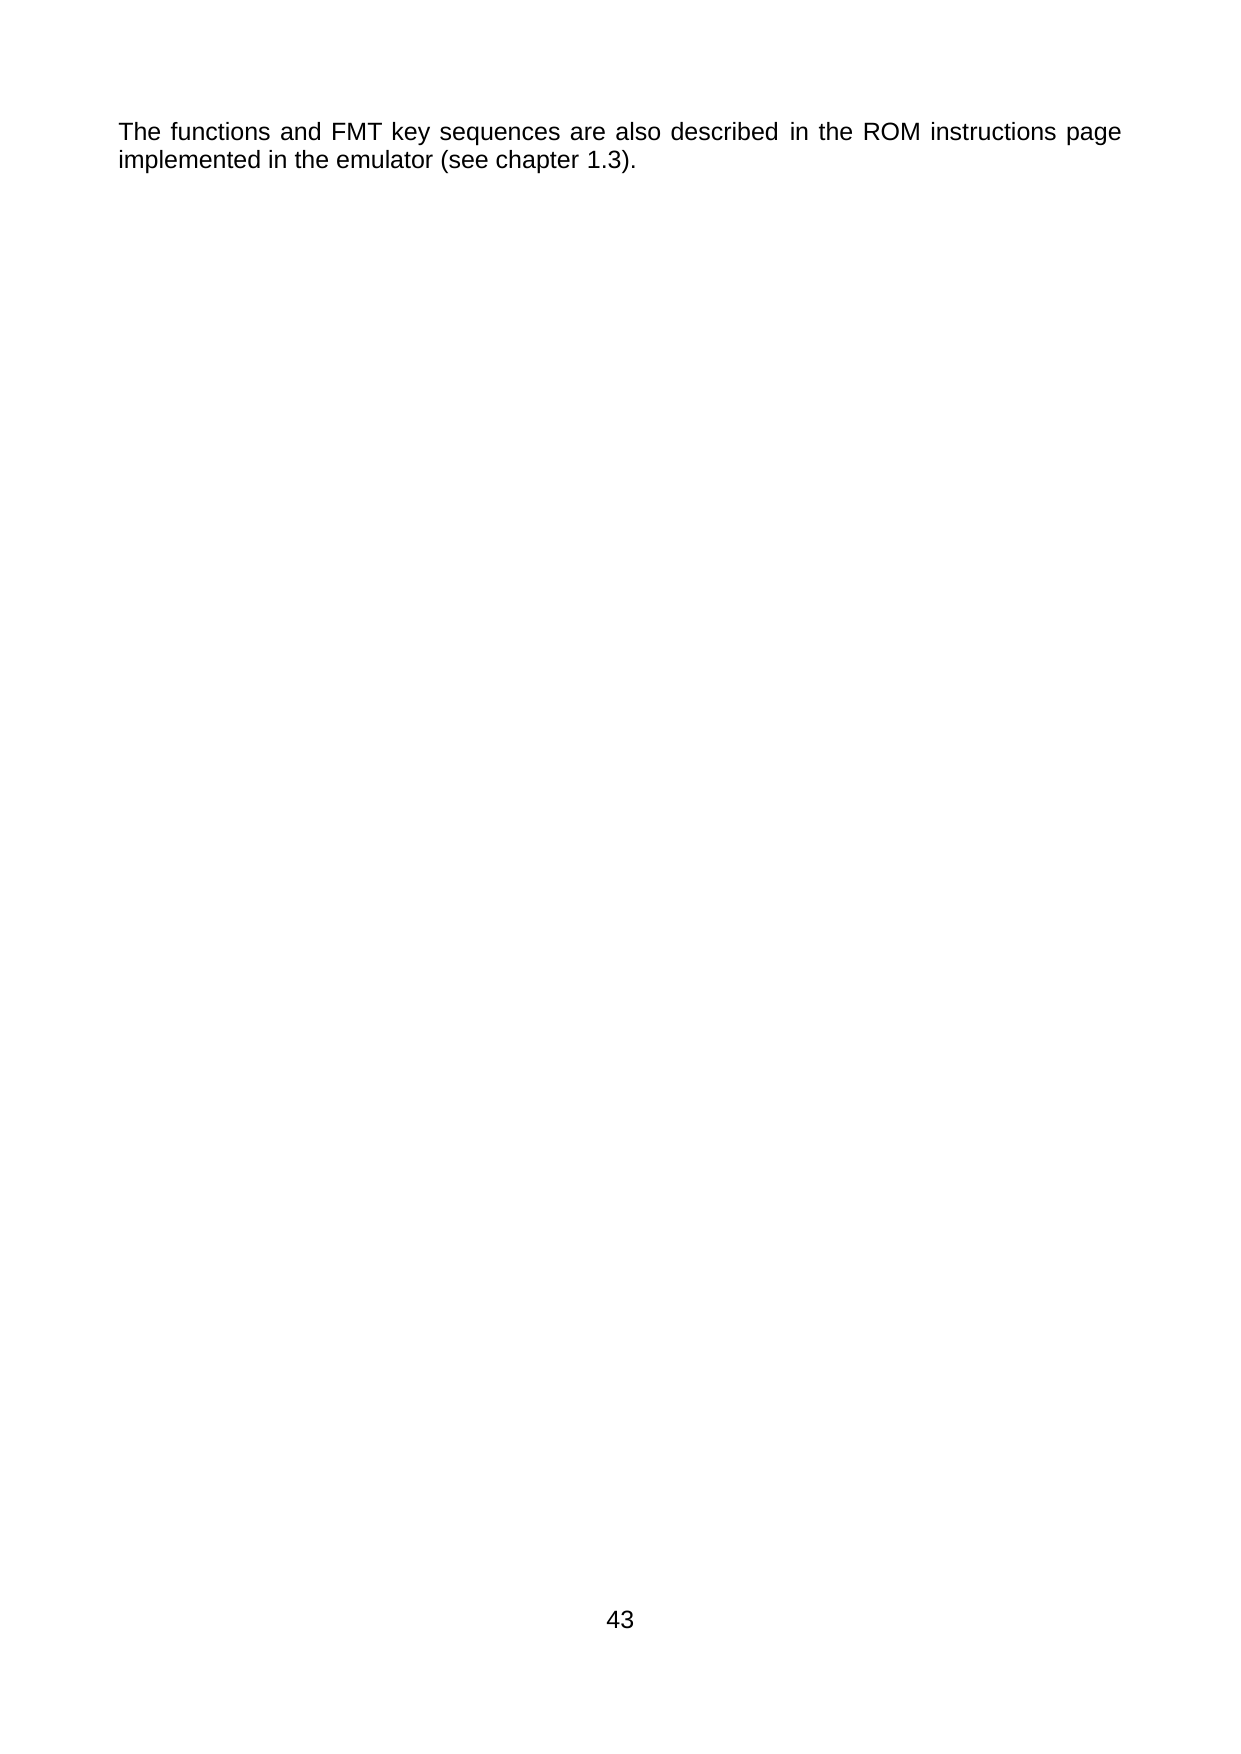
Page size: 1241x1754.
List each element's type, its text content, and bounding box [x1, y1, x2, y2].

text The functions and FMT key sequences are also described in the ROM instructions page implemented in the emulator (see chapter 1.3). [118, 118, 1122, 174]
